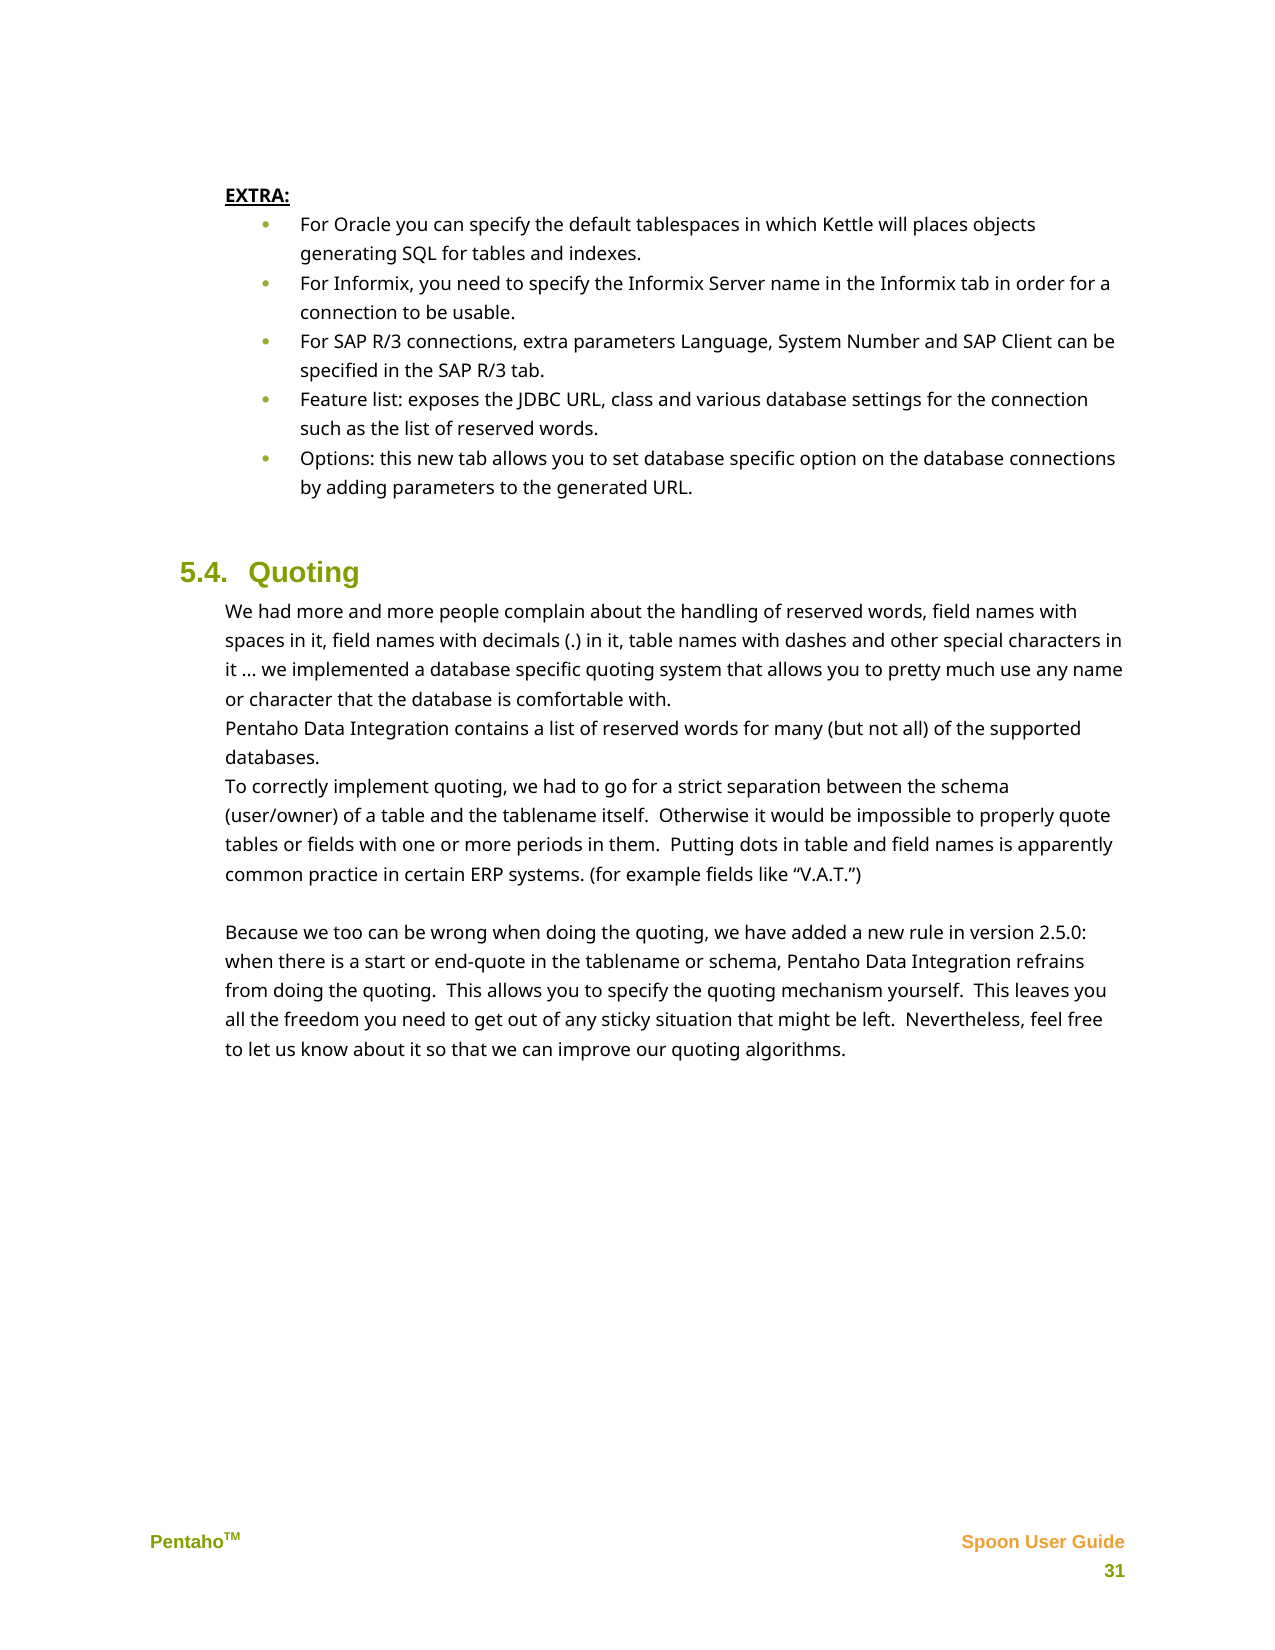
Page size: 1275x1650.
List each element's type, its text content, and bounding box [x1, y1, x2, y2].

list Options: this new tab allows you to set database specific option on the database connections by adding parameters to the generated URL. [262, 442, 1125, 500]
list Feature list: exposes the JDBC URL, class and various database settings for the connection such as the list of reserved words. [262, 383, 1125, 442]
text We had more and more people complain about the handling of reserved words, field names with spaces in it, field names with decimals (.) in it, table names with dashes and other special characters in it ... we implemented a database specific quoting system that allows you to pretty much use any name or character that the database is comfortable with. [225, 595, 1125, 712]
list For Oracle you can specify the default tablespaces in which Kettle will places objects generating SQL for tables and indexes. [262, 208, 1125, 267]
text Because we too can be wrong when doing the quoting, we have added a new rule in version 2.5.0: when there is a start or end-quote in the tablename or schema, Pentaho Data Integration refrains from doing the quoting. This allows you to specify the quoting mechanism yourself. This leaves you all the freedom you need to get out of any sticky situation that might be left. Nevertheless, feel free to let us know about it so that we can improve our quoting algorithms. [225, 916, 1125, 1062]
list For SAP R/3 connections, extra parameters Language, System Number and SAP Client can be specified in the SAP R/3 tab. [262, 325, 1125, 383]
list For Informix, you need to specify the Informix Server name in the Informix tab in order for a connection to be usable. [262, 267, 1125, 325]
text EXTRA: [225, 179, 1125, 208]
text Pentaho Data Integration contains a list of reserved words for many (but not all) of the supported databases. [225, 712, 1125, 770]
text To correctly implement quoting, we had to go for a strict separation between the schema (user/owner) of a table and the tablename itself. Otherwise it would be impossible to properly quote tables or fields with one or more periods in them. Putting dots in table and field names is apparently common practice in certain ERP systems. (for example fields like “V.A.T.”) [225, 770, 1125, 887]
subtitle Quoting [179, 554, 1125, 589]
